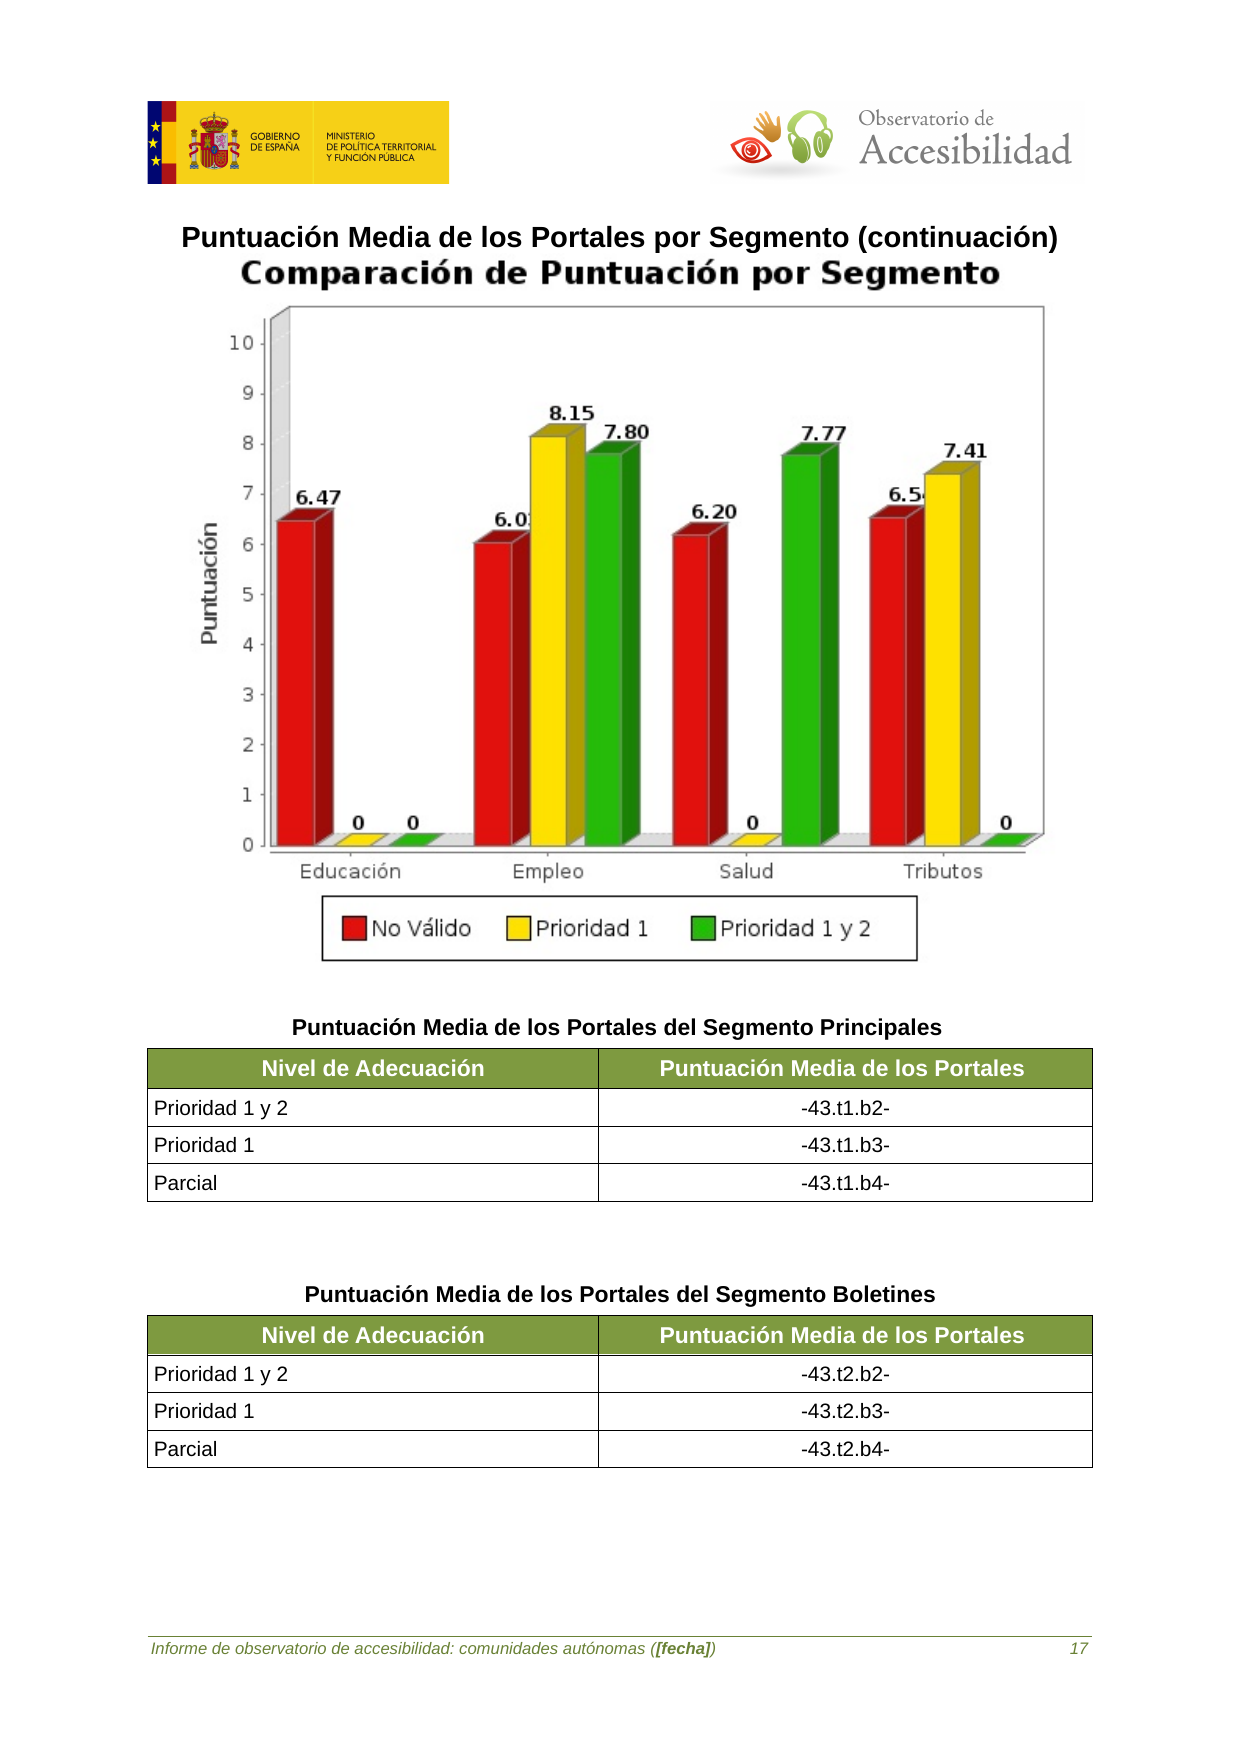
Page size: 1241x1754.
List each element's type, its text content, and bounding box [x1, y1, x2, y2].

table_cell -43.t2.b3- [599, 1393, 1092, 1429]
picture [147, 101, 450, 184]
table_cell Prioridad 1 y 2 [148, 1356, 598, 1392]
table_cell -43.t1.b3- [599, 1127, 1092, 1163]
picture [710, 101, 1086, 184]
text Puntuación Media de los Portales del Segmento Boletines [148, 1281, 1092, 1307]
table_cell -43.t1.b2- [599, 1089, 1092, 1126]
table_cell Prioridad 1 [148, 1127, 598, 1163]
table_cell Prioridad 1 y 2 [148, 1089, 598, 1126]
table_header Puntuación Media de los Portales [599, 1316, 1092, 1354]
table_cell Prioridad 1 [148, 1393, 598, 1429]
table_cell Parcial [148, 1431, 598, 1467]
text Puntuación Media de los Portales por Segmento (continuación) [148, 220, 1092, 963]
table_header Nivel de Adecuación [148, 1316, 598, 1354]
table_cell -43.t1.b4- [599, 1164, 1092, 1201]
table_header Puntuación Media de los Portales [599, 1049, 1092, 1088]
table_header Nivel de Adecuación [148, 1049, 598, 1088]
table_cell -43.t2.b4- [599, 1431, 1092, 1467]
table_cell Parcial [148, 1164, 598, 1201]
picture [178, 253, 1062, 963]
table_cell -43.t2.b2- [599, 1356, 1092, 1392]
text Puntuación Media de los Portales del Segmento Principales [148, 1014, 1092, 1040]
